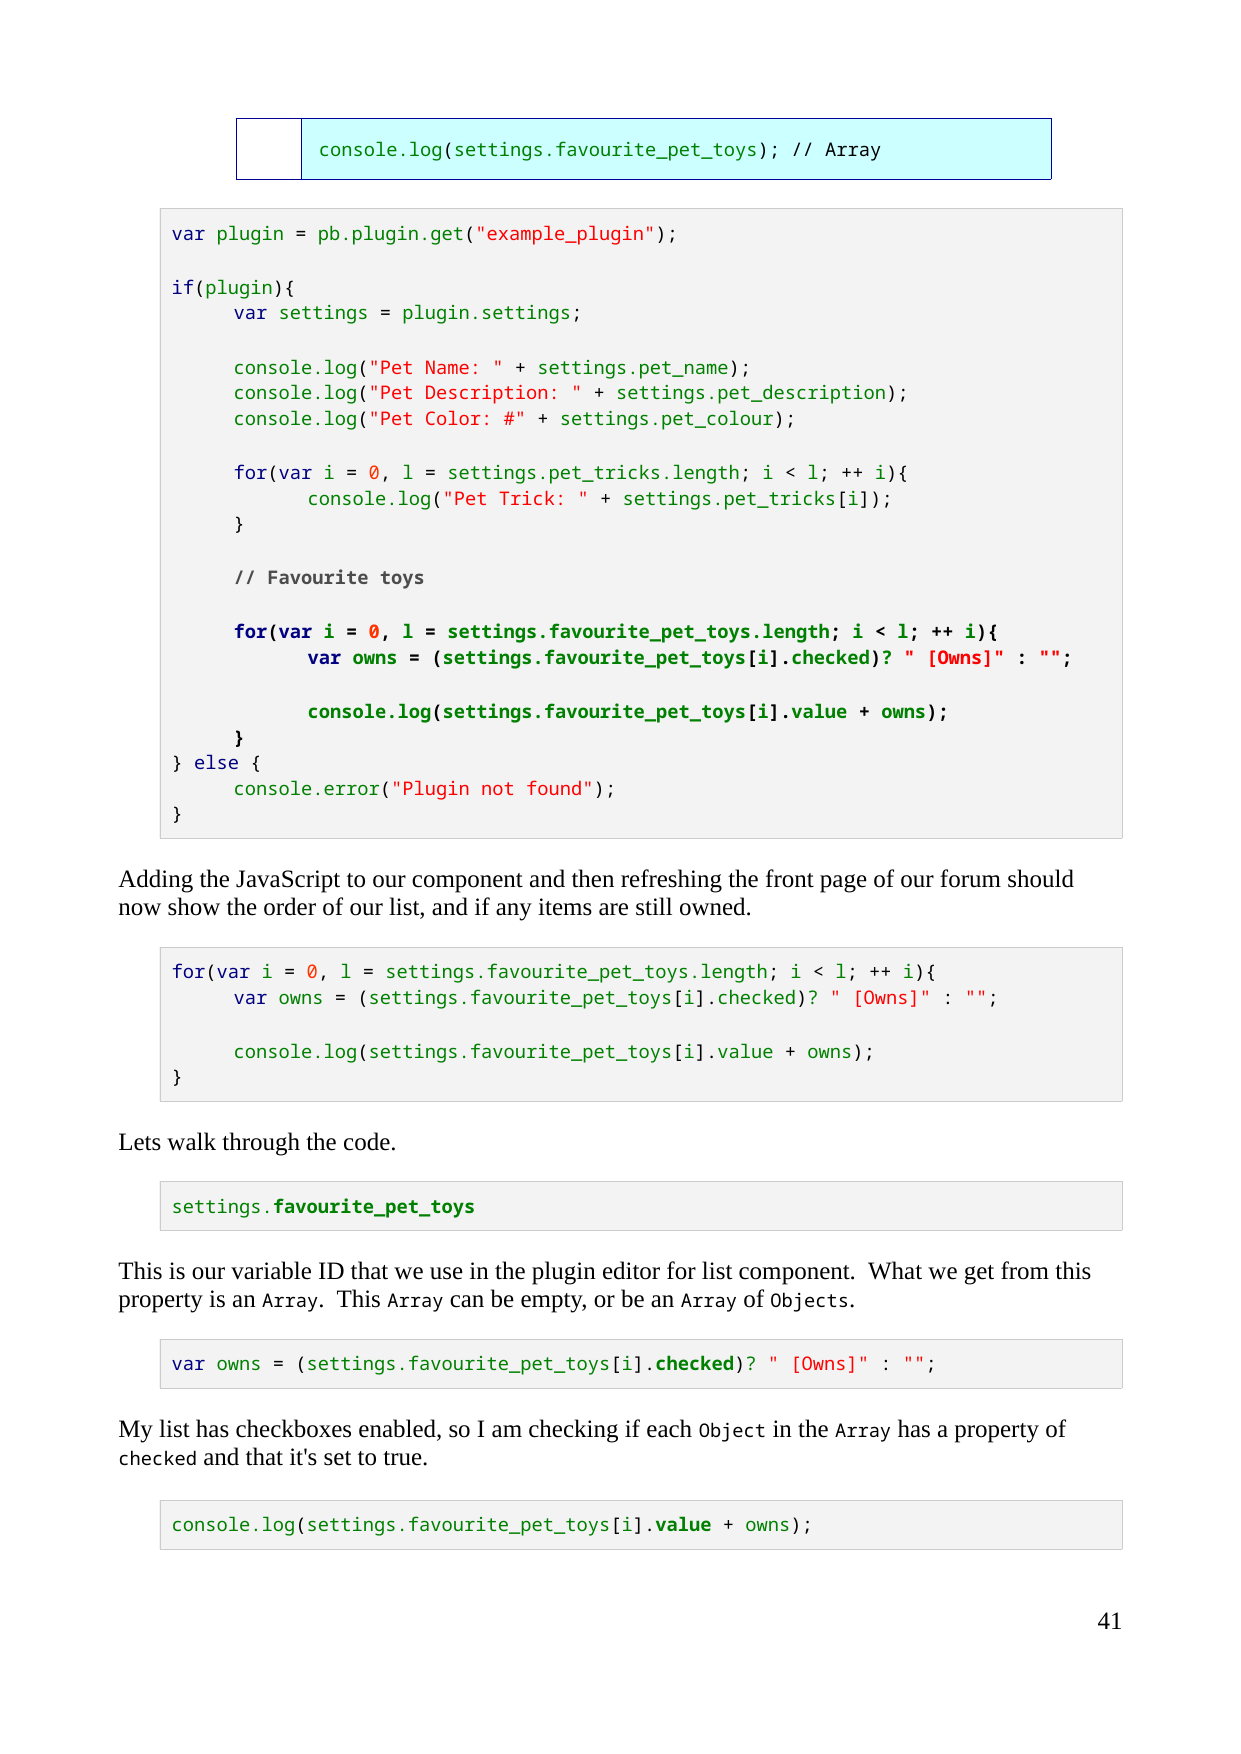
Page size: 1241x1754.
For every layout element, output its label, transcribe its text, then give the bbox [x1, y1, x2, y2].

text } [161, 1052, 1122, 1101]
text var settings = plugin.settings; [161, 288, 1122, 313]
text My list has checkboxes enabled, so I am checking if each Object in the Array has a property of checked and that it's set to true. [118, 1414, 1122, 1500]
table_header console.log(settings.favourite_pet_toys); // Array [302, 119, 1051, 179]
text This is our variable ID that we use in the plugin editor for list component. What we get from this property is an Array. This Array can be empty, or be an Array of Objects. [118, 1256, 1122, 1313]
text console.log("Pet Description: " + settings.pet_description); [161, 368, 1122, 393]
text // Favourite toys [161, 553, 1122, 578]
text } [161, 789, 1122, 838]
text var owns = (settings.favourite_pet_toys[i].checked)? " [Owns]" : ""; [161, 972, 1122, 998]
text var owns = (settings.favourite_pet_toys[i].checked)? " [Owns]" : ""; [161, 632, 1122, 658]
text for(var i = 0, l = settings.favourite_pet_toys.length; i < l; ++ i){ [161, 607, 1122, 632]
text for(var i = 0, l = settings.favourite_pet_toys.length; i < l; ++ i){ [161, 948, 1122, 972]
text Adding the JavaScript to our component and then refreshing the front page of our forum should now show the order of our list, and if any items are still owned. [118, 864, 1122, 921]
text console.log("Pet Color: #" + settings.pet_colour); [161, 393, 1122, 419]
table_header [237, 119, 301, 179]
text } [161, 498, 1122, 524]
text Lets walk through the code. [118, 1127, 1122, 1156]
text } else { [161, 738, 1122, 763]
text console.log("Pet Trick: " + settings.pet_tricks[i]); [161, 473, 1122, 498]
text if(plugin){ [161, 262, 1122, 288]
text var owns = (settings.favourite_pet_toys[i].checked)? " [Owns]" : ""; [161, 1340, 1122, 1388]
text var plugin = pb.plugin.get("example_plugin"); [161, 209, 1122, 233]
text console.log(settings.favourite_pet_toys[i].value + owns); [161, 687, 1122, 712]
text console.error("Plugin not found"); [161, 763, 1122, 789]
text console.log(settings.favourite_pet_toys[i].value + owns); [161, 1026, 1122, 1052]
text console.log(settings.favourite_pet_toys[i].value + owns); [161, 1501, 1122, 1549]
text console.log("Pet Name: " + settings.pet_name); [161, 342, 1122, 368]
text for(var i = 0, l = settings.pet_tricks.length; i < l; ++ i){ [161, 447, 1122, 473]
text } [161, 712, 1122, 738]
text settings.favourite_pet_toys [161, 1182, 1122, 1230]
